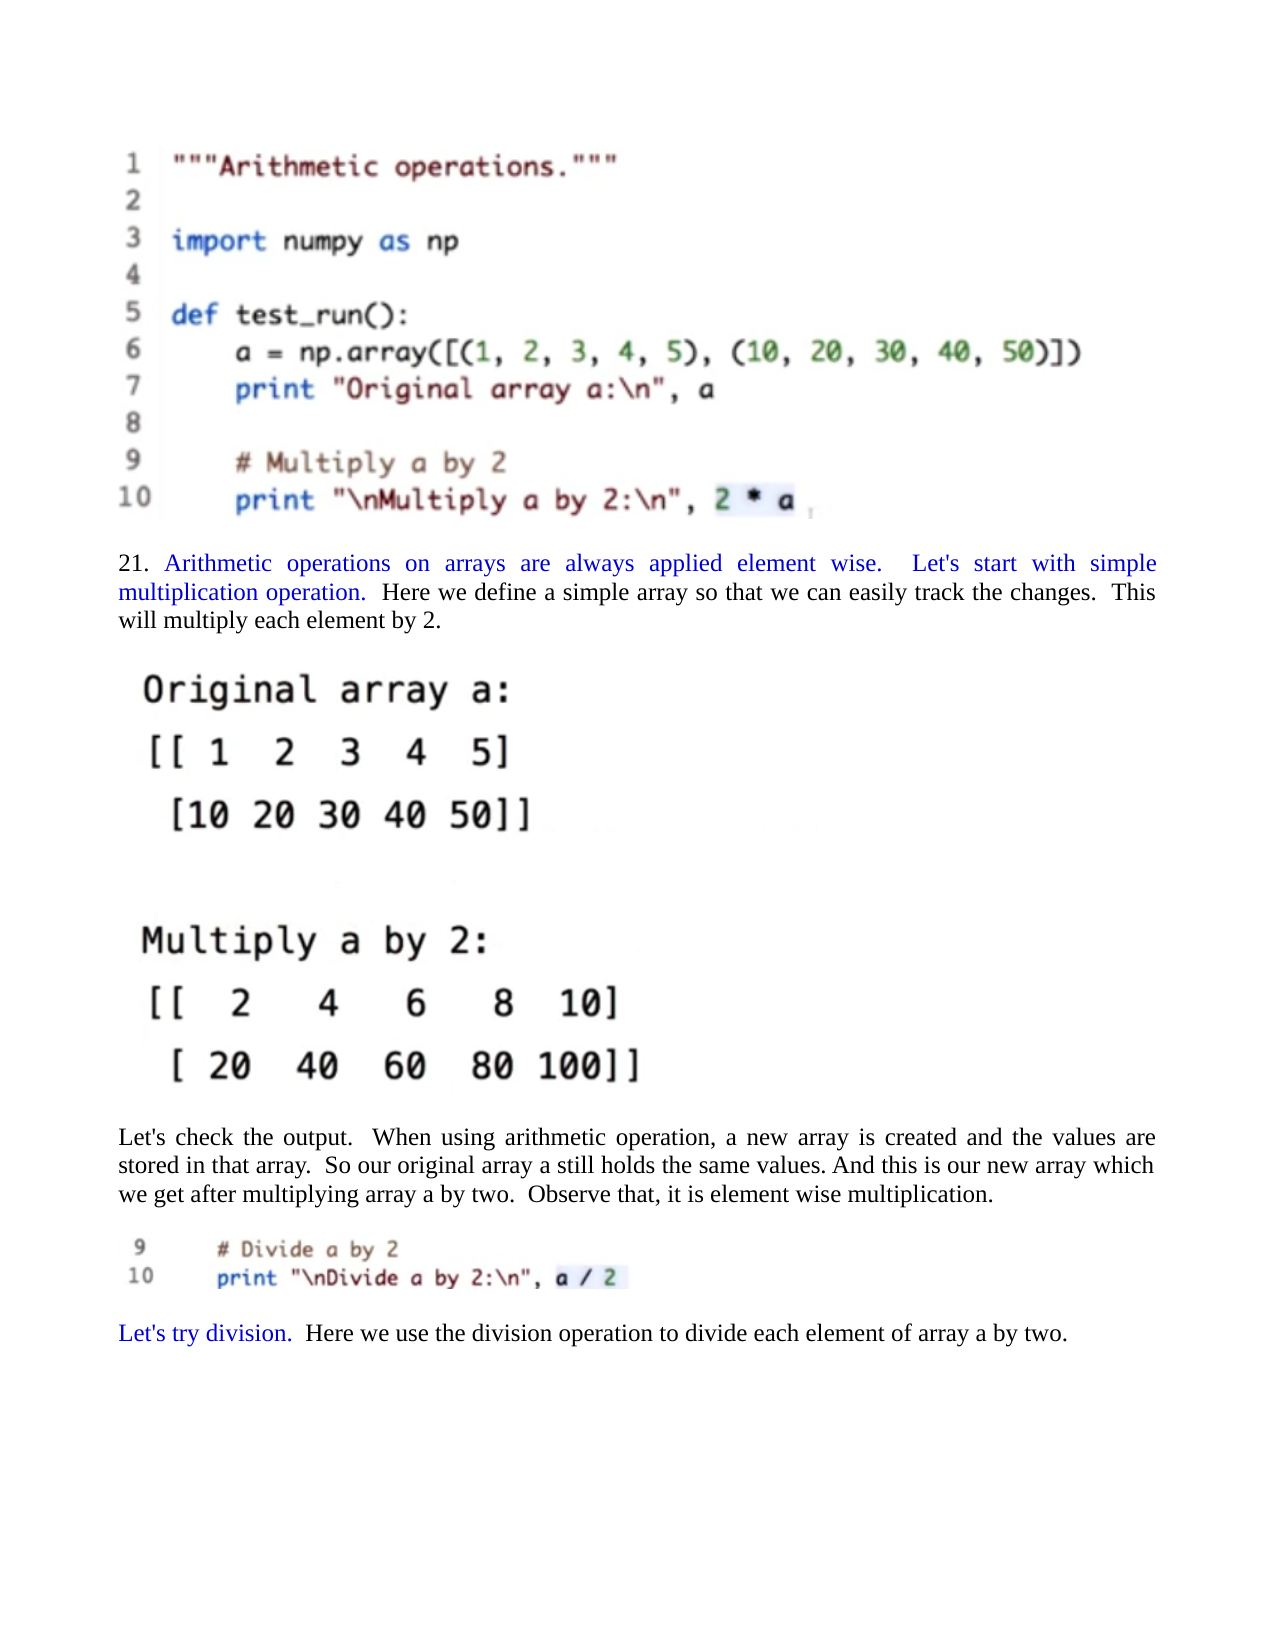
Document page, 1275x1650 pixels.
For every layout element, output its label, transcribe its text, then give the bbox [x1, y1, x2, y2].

text 21. Arithmetic operations on arrays are always applied element wise. Let's start with simple multiplication operation. Here we define a simple array so that we can easily track the changes. This will multiply each element by 2. [118, 548, 1157, 634]
text Let's try division. Here we use the division operation to divide each element of array a by two. [118, 1318, 1157, 1346]
text Let's check the output. When using arithmetic operation, a new array is created and the values are stored in that array. So our original array a still holds the same values. And this is our new array which we get after multiplying array a by two. Observe that, it is element wise multiplication. [118, 1122, 1157, 1208]
picture [118, 1236, 1157, 1289]
picture [118, 146, 1157, 519]
picture [118, 662, 1157, 1093]
